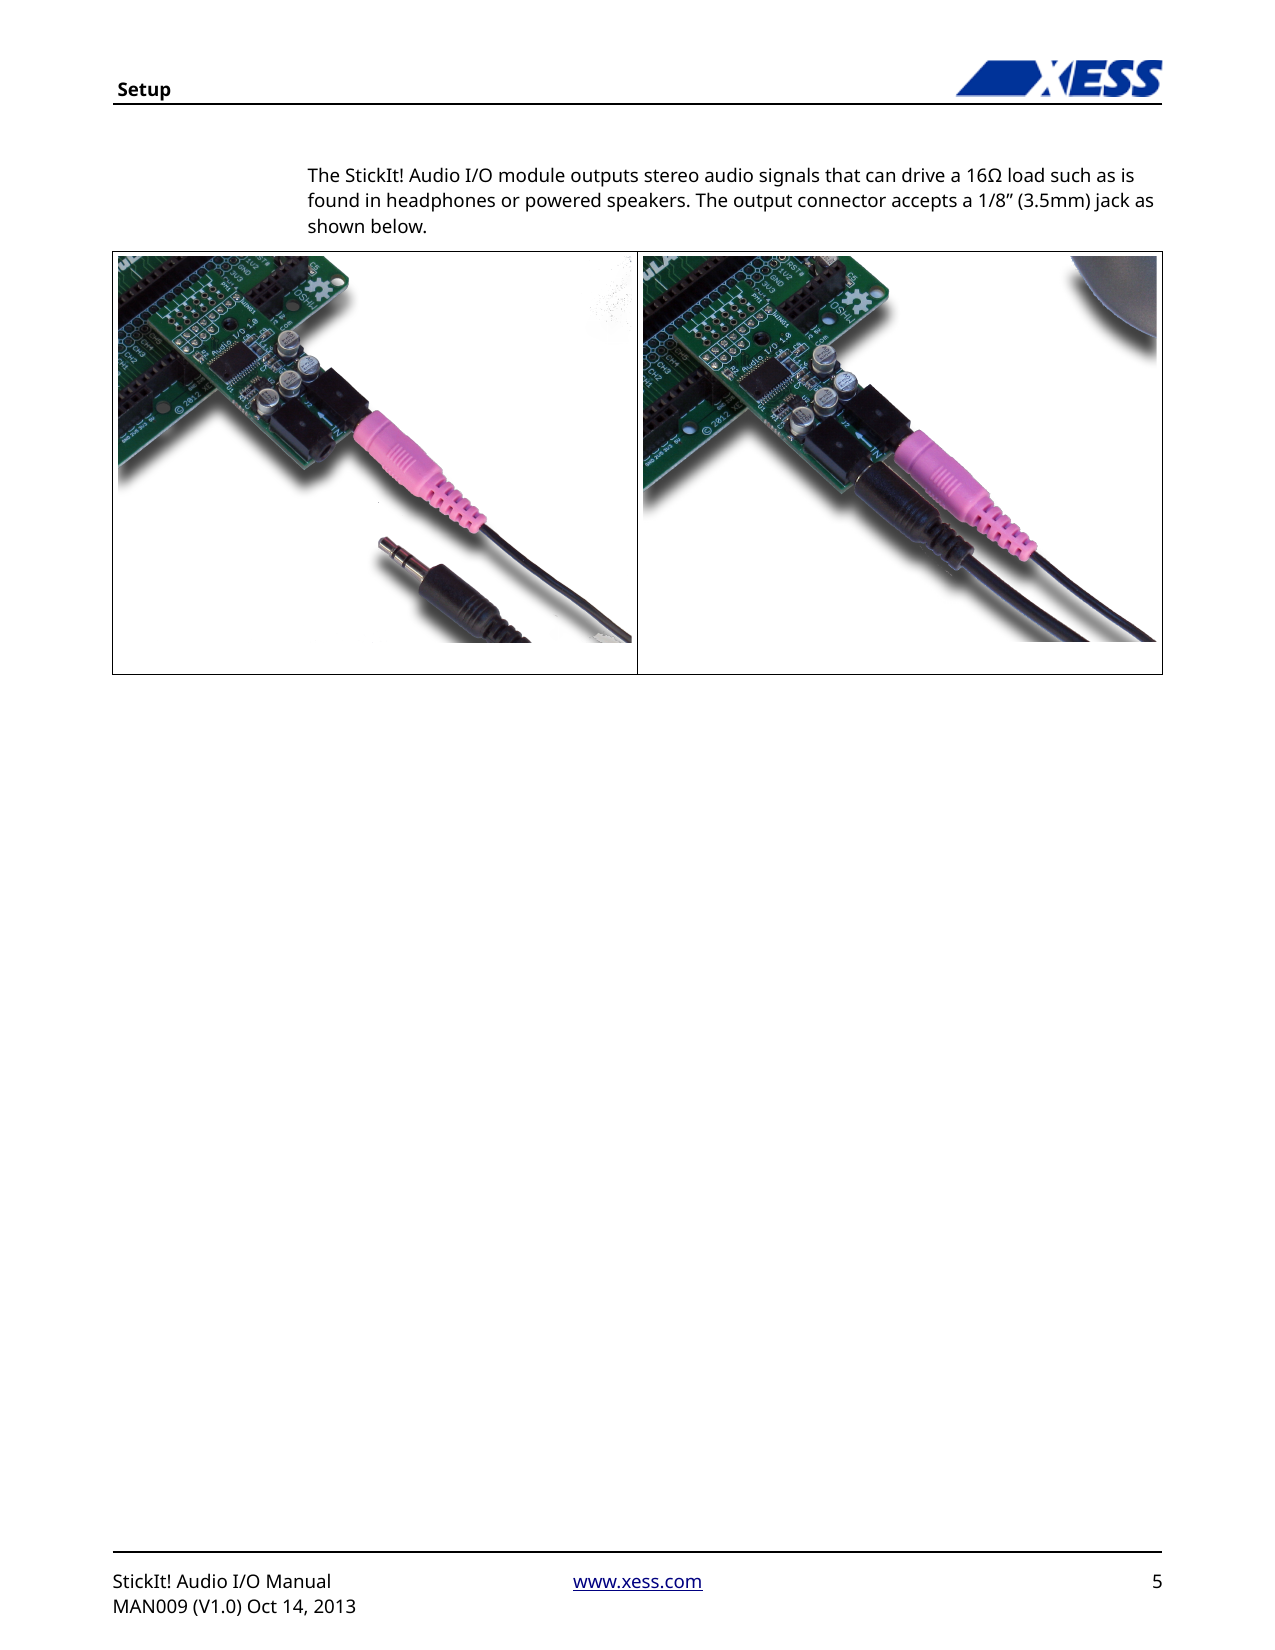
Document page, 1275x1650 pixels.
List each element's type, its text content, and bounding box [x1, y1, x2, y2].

text The StickIt! Audio I/O module outputs stereo audio signals that can drive a 16Ω load such as is found in headphones or powered speakers. The output connector accepts a 1/8” (3.5mm) jack as shown below. [307, 162, 1162, 238]
picture [643, 256, 1157, 642]
picture [955, 60, 1163, 97]
table_header [113, 252, 637, 674]
picture [118, 256, 632, 643]
table_header [638, 252, 1162, 674]
